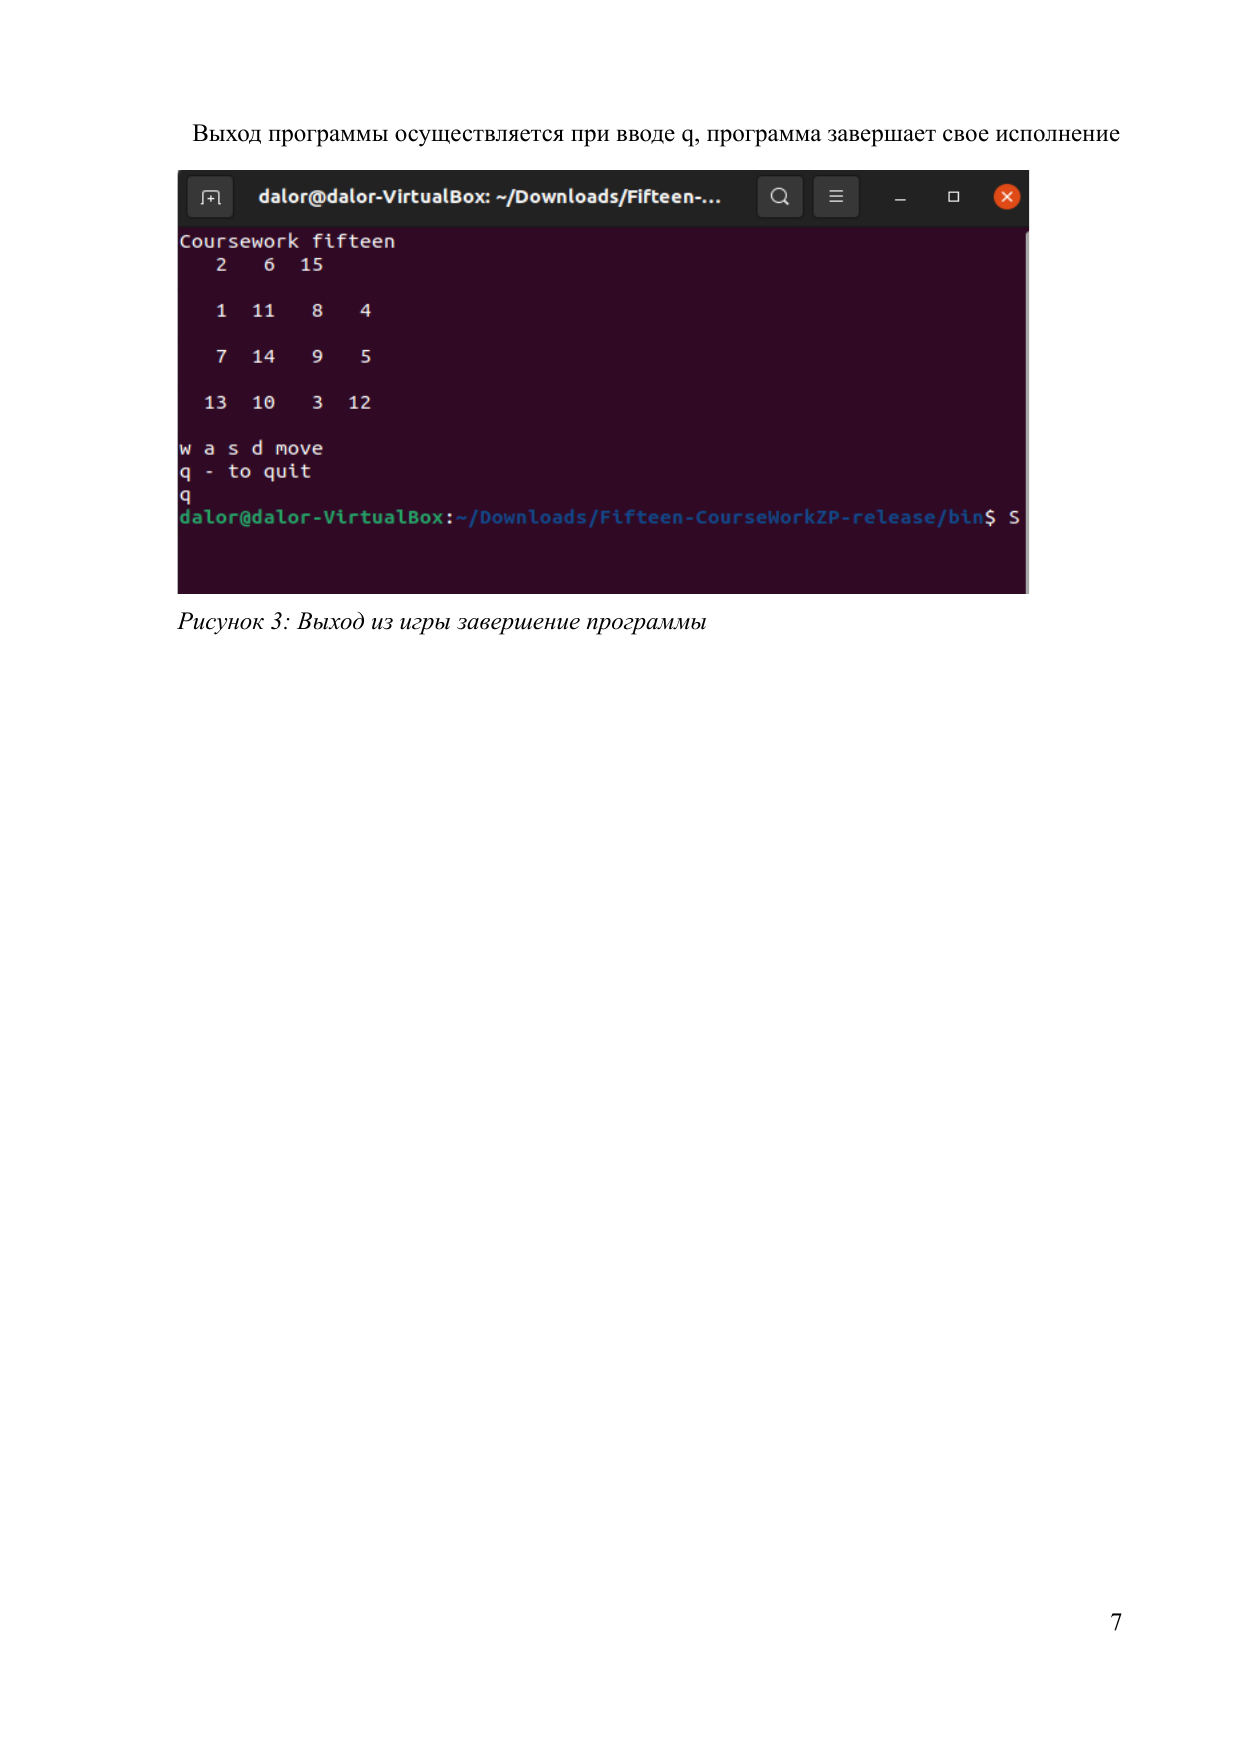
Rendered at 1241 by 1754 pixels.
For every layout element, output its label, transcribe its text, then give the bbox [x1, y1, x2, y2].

text [177, 158, 1029, 170]
text Выход программы осуществляется при вводе q, программа завершает свое исполнение [118, 118, 1122, 147]
picture [177, 170, 1030, 594]
text Рисунок 3: Выход из игры завершение программы [177, 594, 1029, 635]
